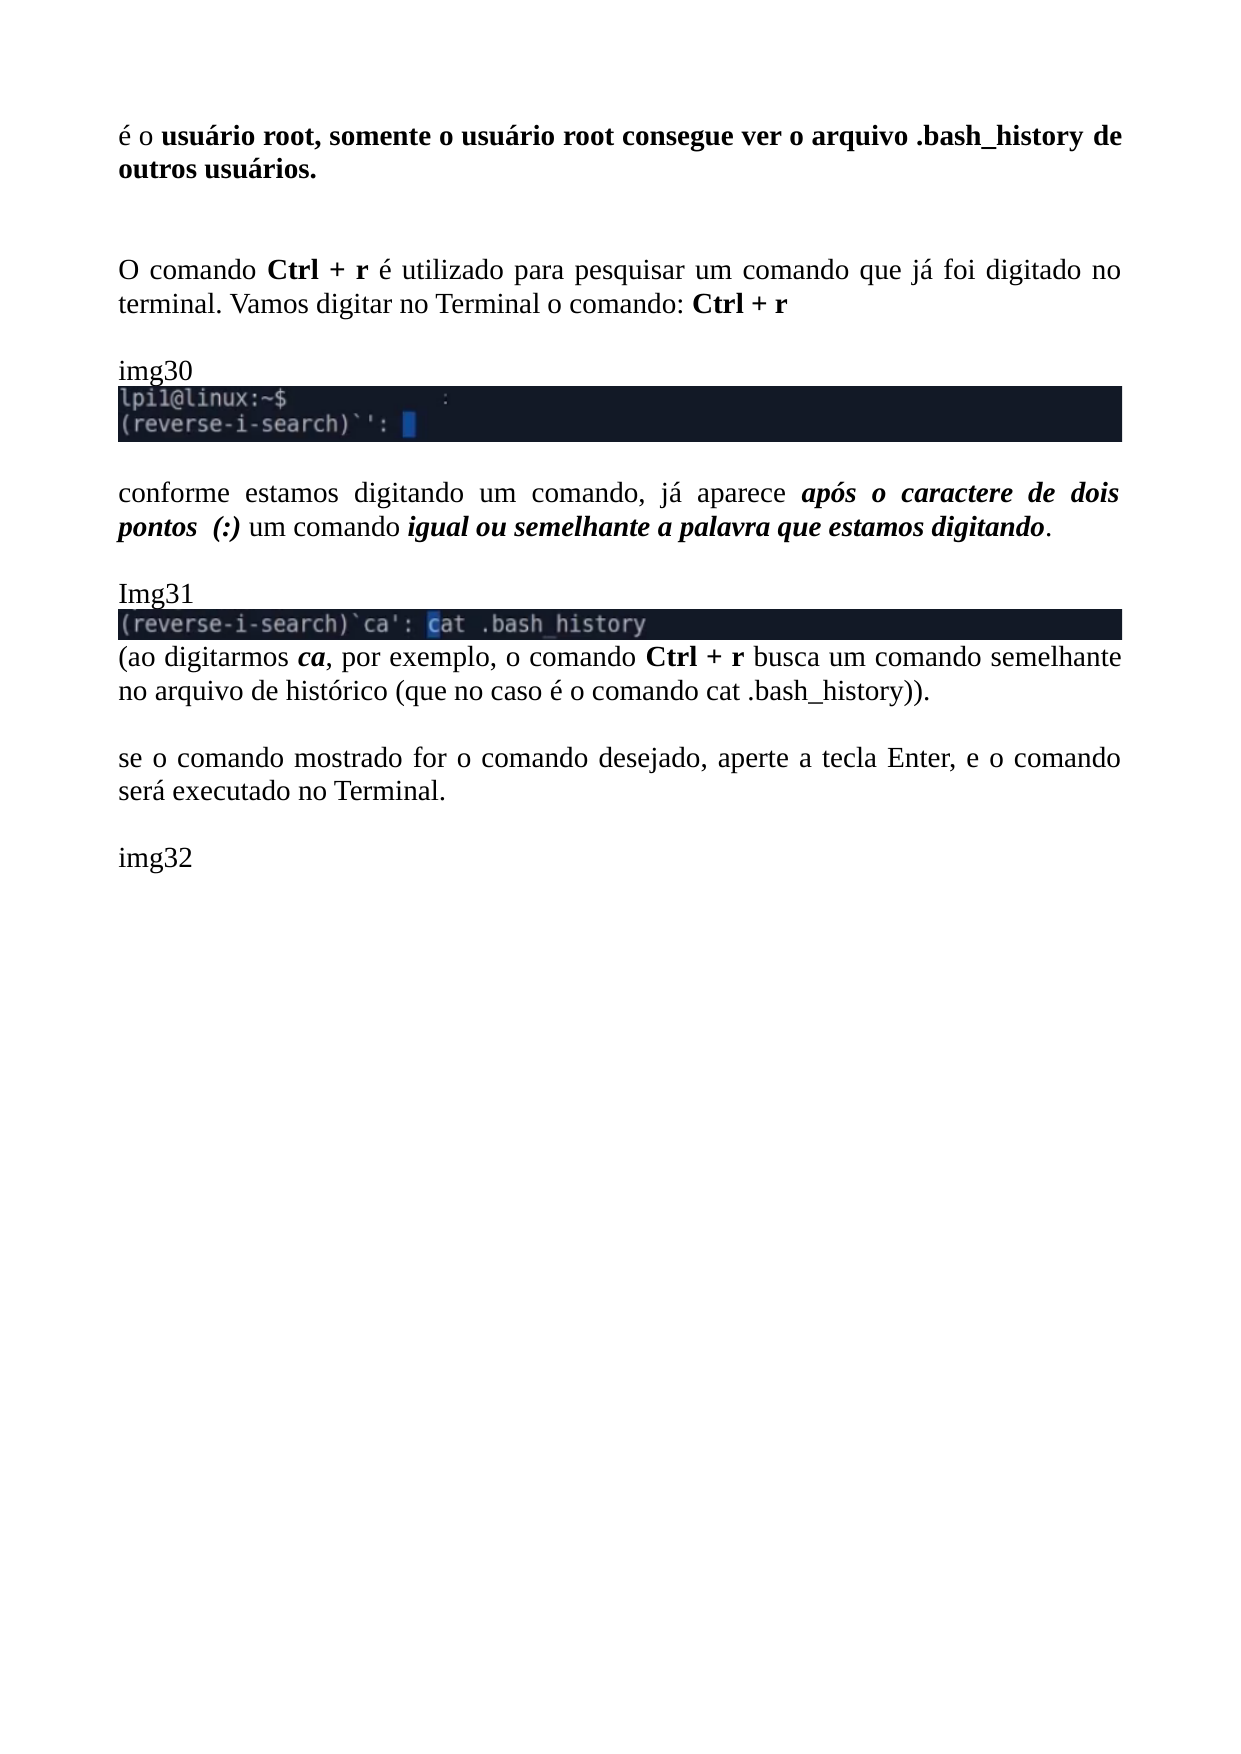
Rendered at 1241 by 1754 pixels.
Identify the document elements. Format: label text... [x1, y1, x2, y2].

text O comando Ctrl + r é utilizado para pesquisar um comando que já foi digitado no terminal. Vamos digitar no Terminal o comando: Ctrl + r [118, 252, 1122, 319]
text img30 [118, 353, 1122, 386]
picture [118, 386, 1123, 442]
text (ao digitarmos ca, por exemplo, o comando Ctrl + r busca um comando semelhante no arquivo de histórico (que no caso é o comando cat .bash_history)). [118, 640, 1122, 706]
text img32 [118, 841, 1122, 874]
text conforme estamos digitando um comando, já aparece após o caractere de dois pontos (:) um comando igual ou semelhante a palavra que estamos digitando. [118, 476, 1122, 543]
text é o usuário root, somente o usuário root consegue ver o arquivo .bash_history de outros usuários. [118, 118, 1122, 185]
picture [118, 609, 1123, 640]
text se o comando mostrado for o comando desejado, aperte a tecla Enter, e o comando será executado no Terminal. [118, 740, 1122, 807]
text Img31 [118, 576, 1122, 609]
